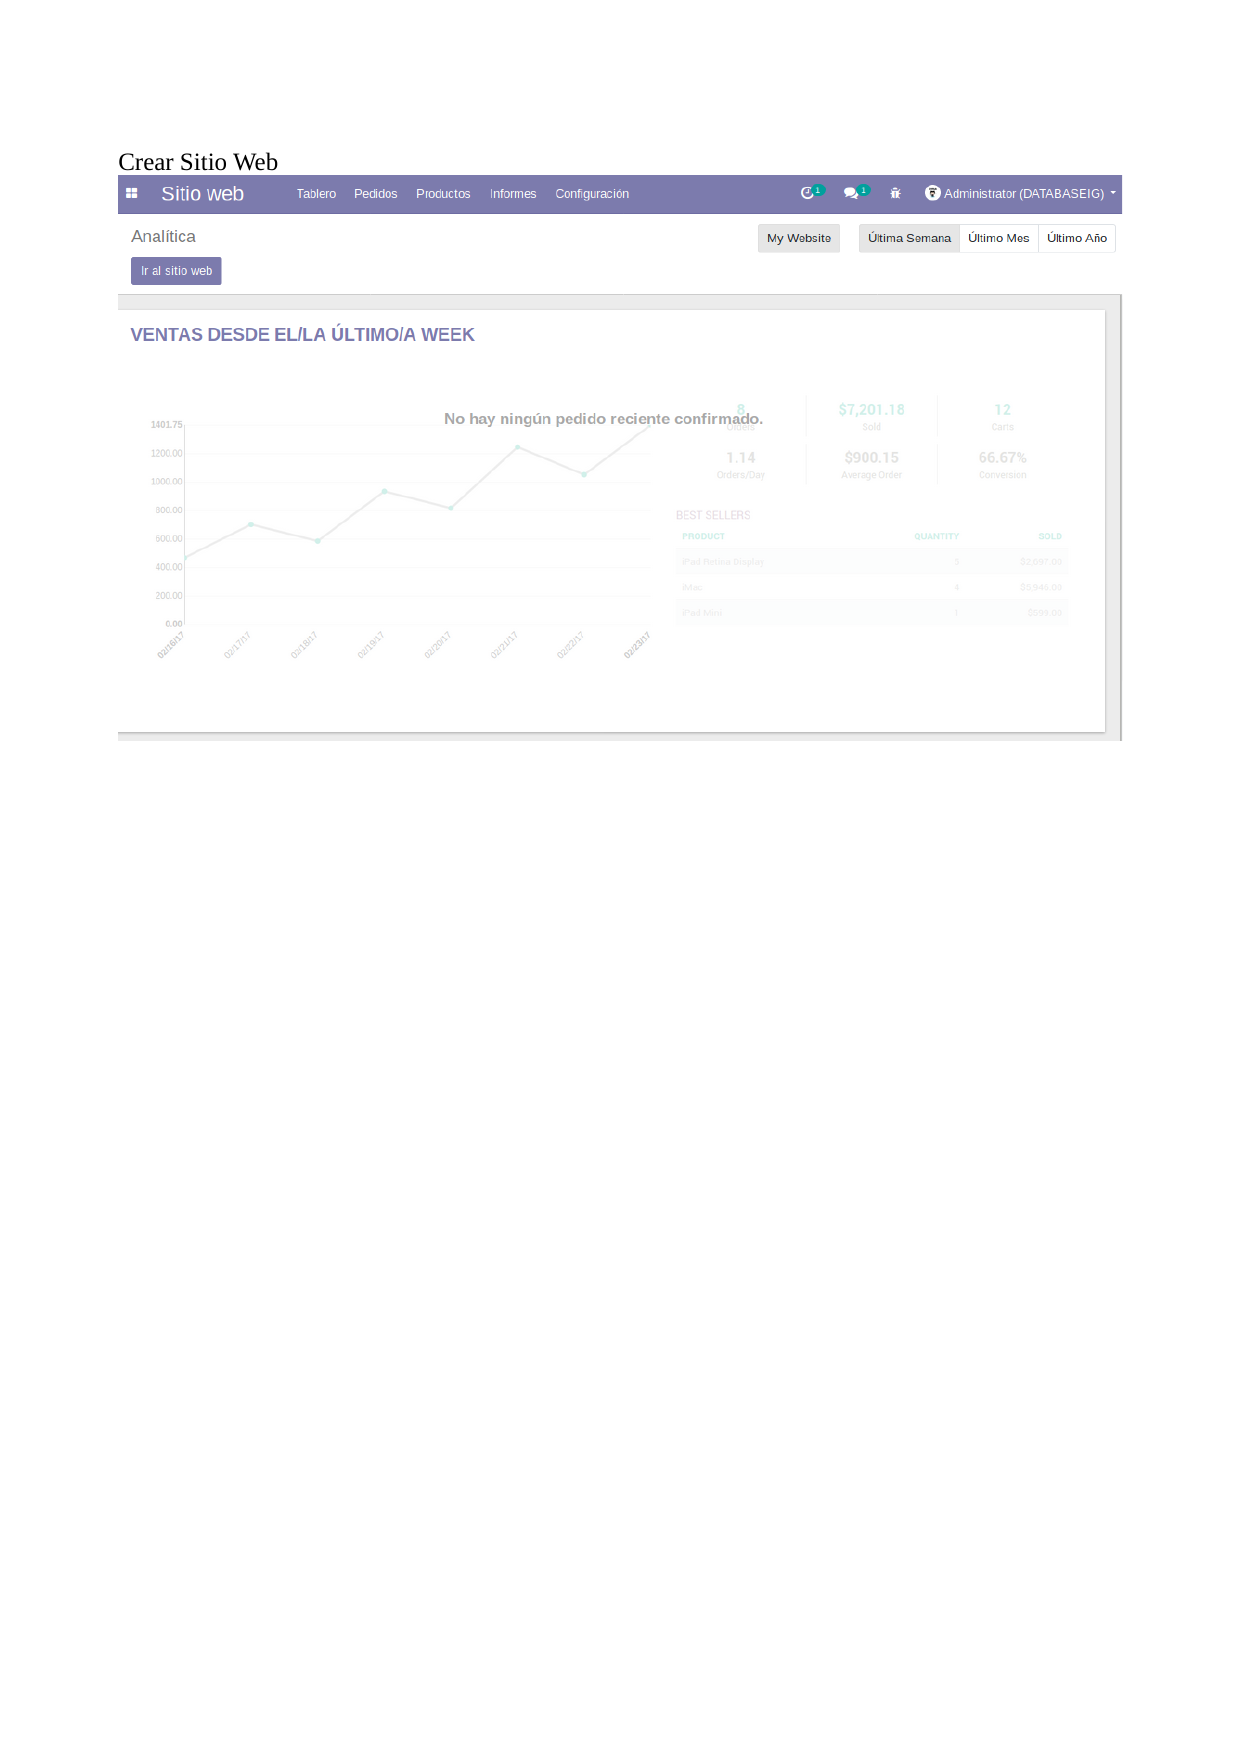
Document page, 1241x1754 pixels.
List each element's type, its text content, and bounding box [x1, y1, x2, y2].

picture [118, 175, 1123, 741]
text Crear Sitio Web [118, 147, 1122, 175]
